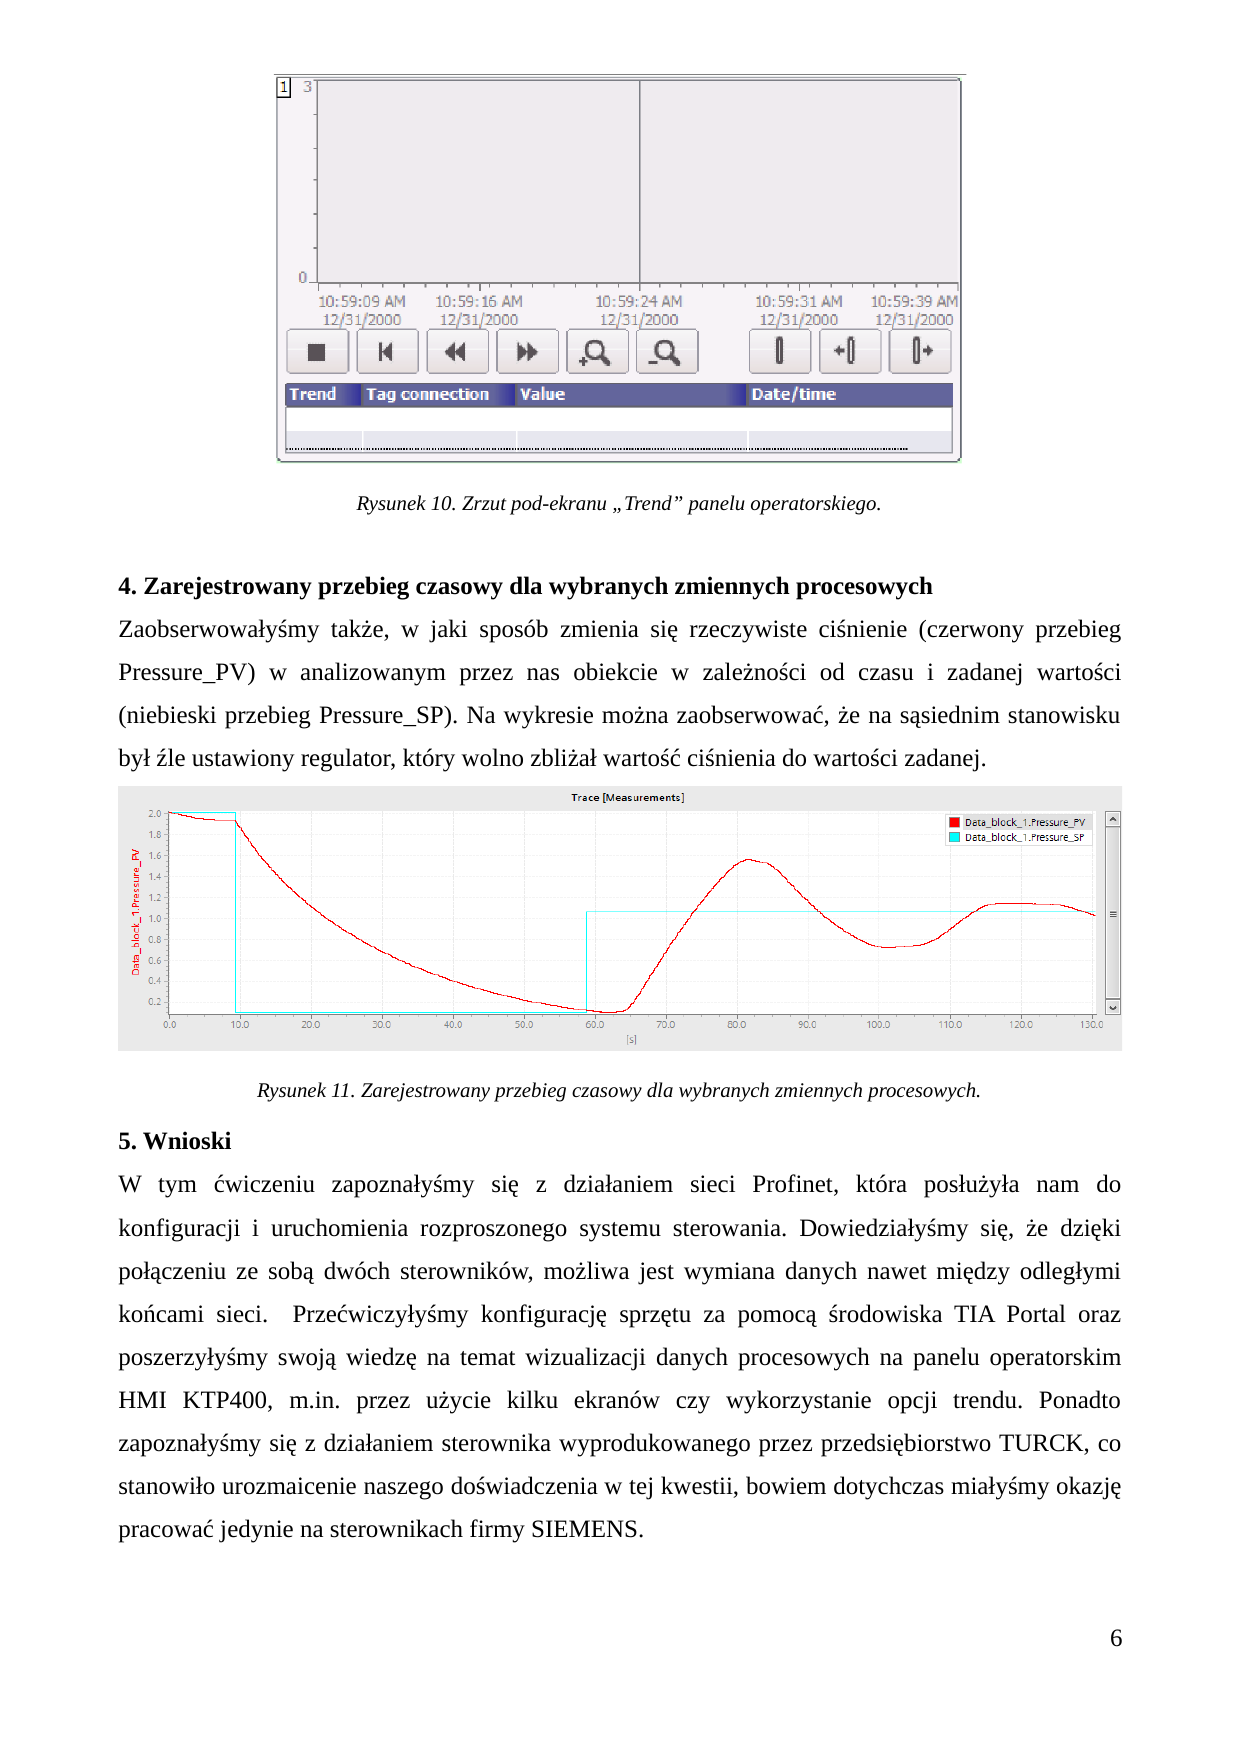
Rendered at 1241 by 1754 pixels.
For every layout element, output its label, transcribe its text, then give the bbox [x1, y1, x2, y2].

picture [118, 786, 1123, 1051]
text Rysunek 11. Zarejestrowany przebieg czasowy dla wybranych zmiennych procesowych. [118, 1078, 1122, 1102]
text Rysunek 10. Zrzut pod-ekranu „Trend” panelu operatorskiego. [118, 491, 1122, 515]
text W tym ćwiczeniu zapoznałyśmy się z działaniem sieci Profinet, która posłużyła nam do konfiguracji i uruchomienia rozproszonego systemu sterowania. Dowiedziałyśmy się, że dzięki połączeniu ze sobą dwóch sterowników, możliwa jest wymiana danych nawet między odległymi końcami sieci. Przećwiczyłyśmy konfigurację sprzętu za pomocą środowiska TIA Portal oraz poszerzyłyśmy swoją wiedzę na temat wizualizacji danych procesowych na panelu operatorskim HMI KTP400, m.in. przez użycie kilku ekranów czy wykorzystanie opcji trendu. Ponadto zapoznałyśmy się z działaniem sterownika wyprodukowanego przez przedsiębiorstwo TURCK, co stanowiło urozmaicenie naszego doświadczenia w tej kwestii, bowiem dotychczas miałyśmy okazję pracować jedynie na sterownikach firmy SIEMENS. [118, 1169, 1122, 1543]
text Zaobserwowałyśmy także, w jaki sposób zmienia się rzeczywiste ciśnienie (czerwony przebieg Pressure_PV) w analizowanym przez nas obiekcie w zależności od czasu i zadanej wartości (niebieski przebieg Pressure_SP). Na wykresie można zaobserwować, że na sąsiednim stanowisku był źle ustawiony regulator, który wolno zbliżał wartość ciśnienia do wartości zadanej. [118, 614, 1122, 772]
text 5. Wnioski [118, 1126, 1122, 1155]
picture [495, 160, 811, 449]
text 4. Zarejestrowany przebieg czasowy dla wybranych zmiennych procesowych [118, 571, 1122, 599]
